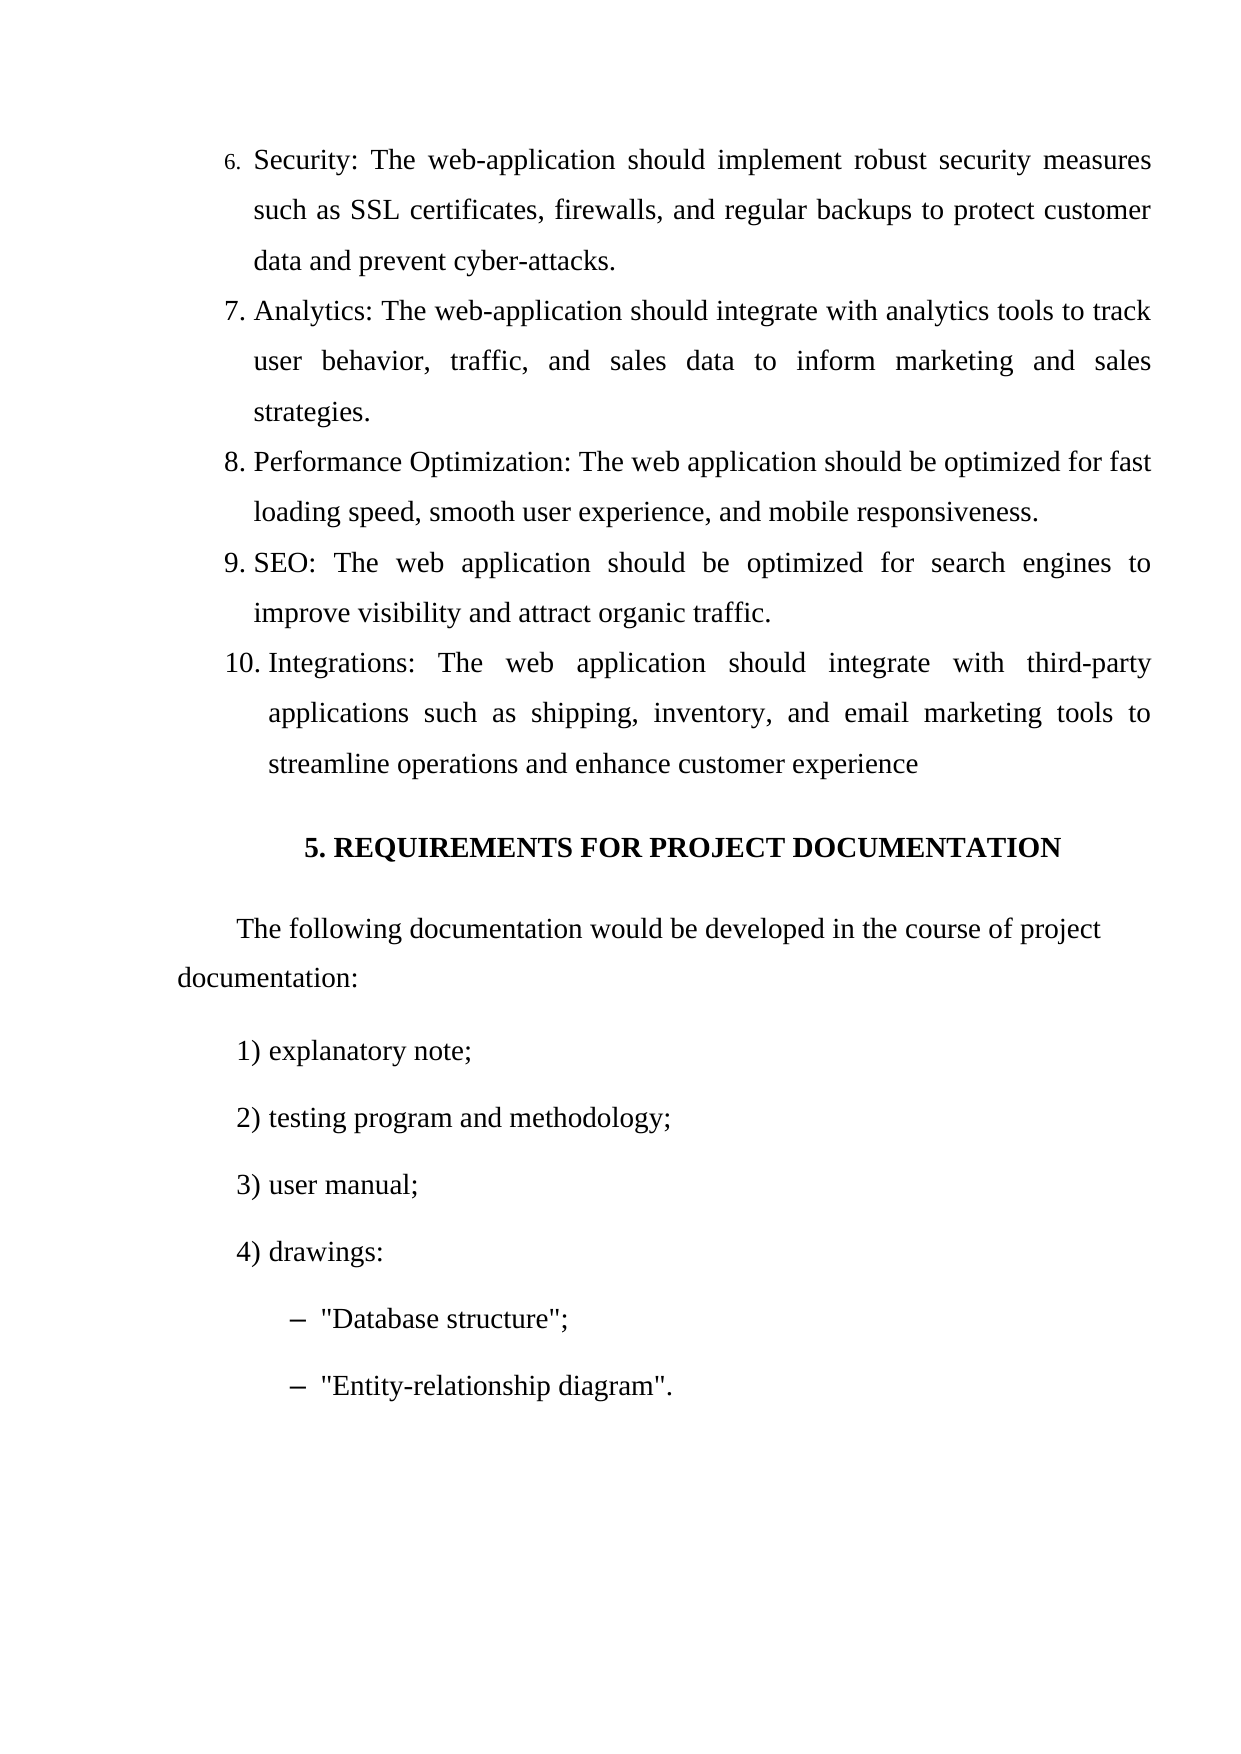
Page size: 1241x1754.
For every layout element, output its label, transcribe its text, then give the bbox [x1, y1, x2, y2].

text – "Entity-relationship diagram". [289, 1368, 1152, 1402]
list SEO: The web application should be optimized for search engines to improve visibility and attract organic traffic. [224, 545, 1152, 628]
list user manual; [236, 1167, 1152, 1200]
list drawings: [236, 1234, 1152, 1267]
list Analytics: The web-application should integrate with analytics tools to track user behavior, traffic, and sales data to inform marketing and sales strategies. [224, 293, 1152, 427]
list Integrations: The web application should integrate with third-party applications such as shipping, inventory, and email marketing tools to streamline operations and enhance customer experience [224, 645, 1152, 779]
list testing program and methodology; [236, 1100, 1152, 1133]
text 5. REQUIREMENTS FOR PROJECT DOCUMENTATION [304, 830, 1152, 863]
list Security: The web-application should implement robust security measures such as SSL certificates, firewalls, and regular backups to protect customer data and prevent cyber-attacks. [224, 142, 1152, 276]
list Performance Optimization: The web application should be optimized for fast loading speed, smooth user experience, and mobile responsiveness. [224, 444, 1152, 528]
list explanatory note; [236, 1033, 1152, 1066]
text The following documentation would be developed in the course of project documentation: [177, 911, 1150, 993]
text – "Database structure"; [289, 1301, 1152, 1334]
